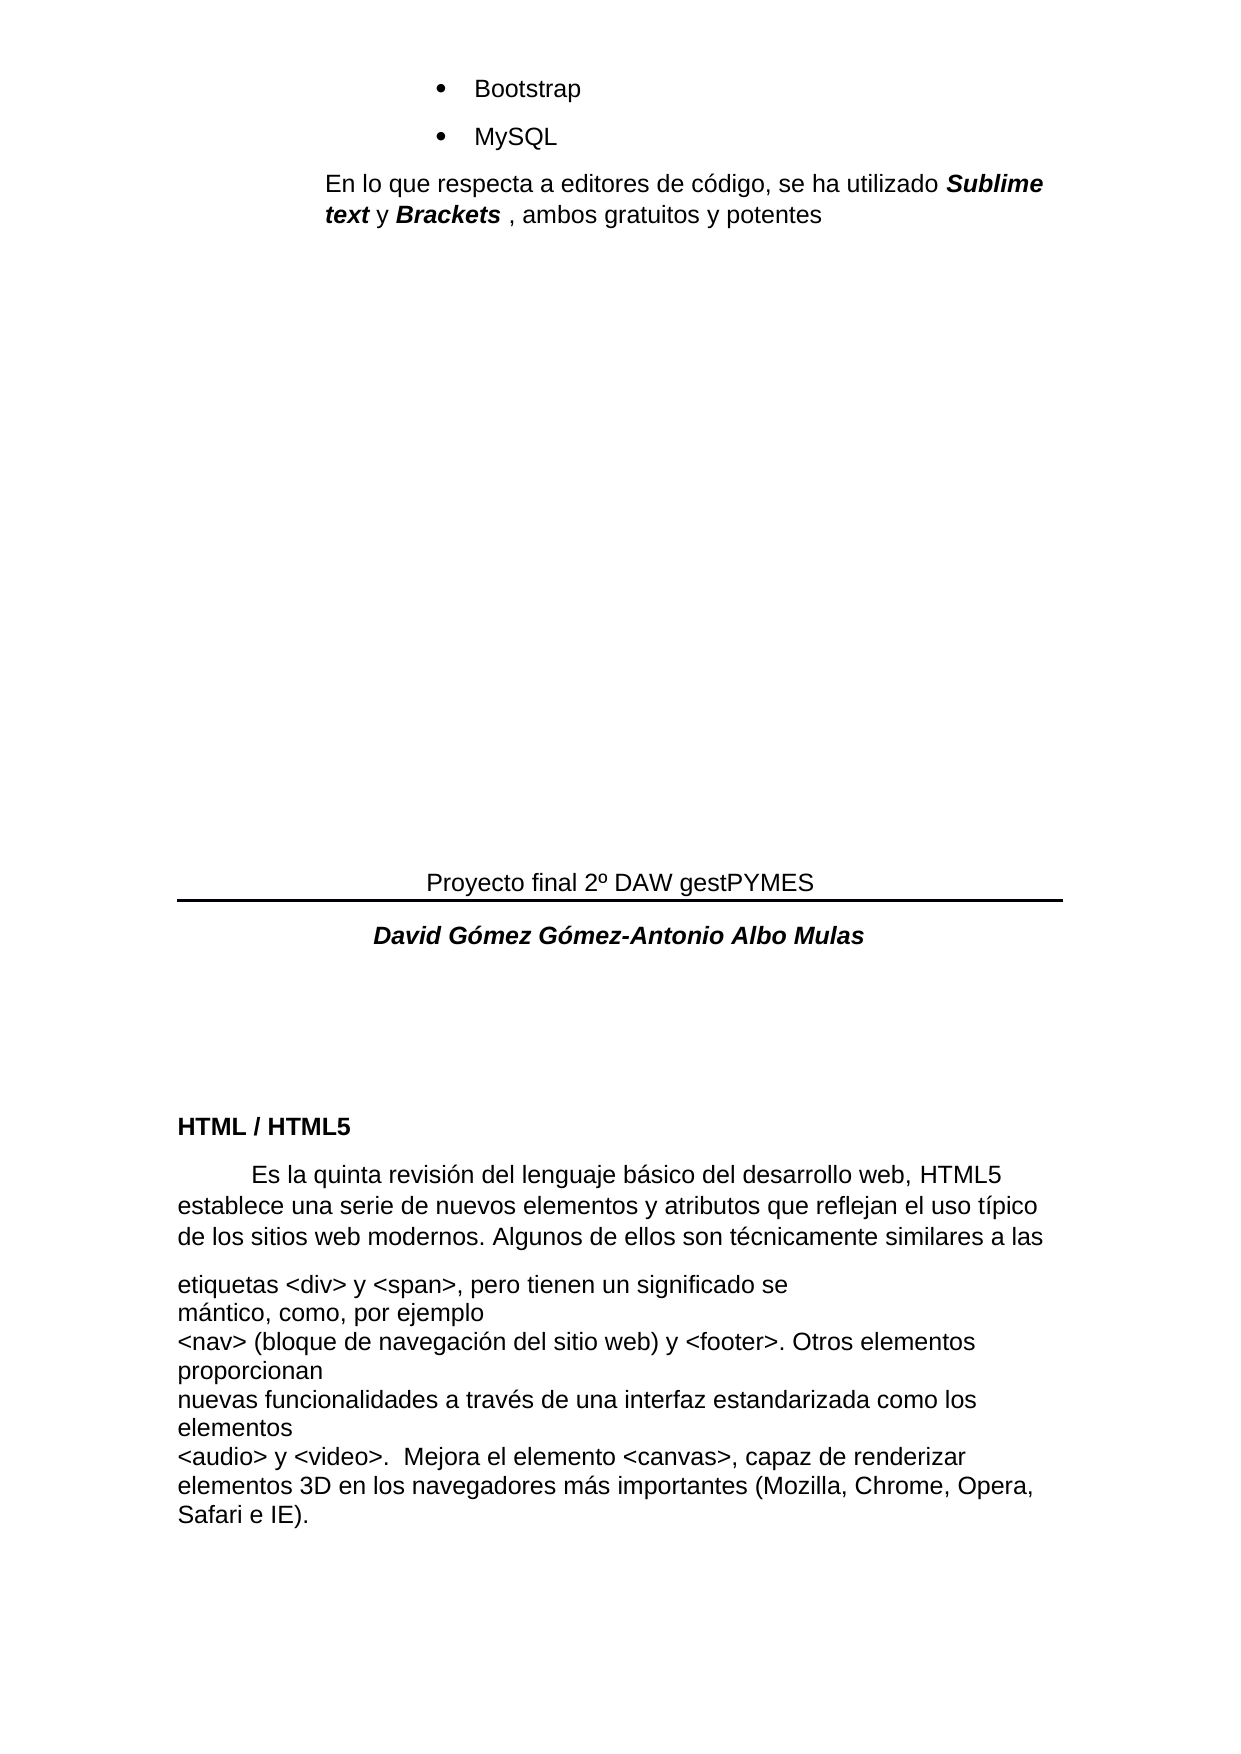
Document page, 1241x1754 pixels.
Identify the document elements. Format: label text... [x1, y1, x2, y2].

text HTML / HTML5 [177, 1112, 1063, 1141]
text etiquetas <div> y <span>, pero tienen un significado se [177, 1269, 1063, 1298]
list Bootstrap [437, 74, 1063, 103]
text En lo que respecta a editores de código, se ha utilizado Sublime text y Brackets , ambos gratuitos y potentes [325, 169, 1063, 229]
text Es la quinta revisión del lenguaje básico del desarrollo web, HTML5 establece una serie de nuevos elementos y atributos que reflejan el uso típico de los sitios web modernos. Algunos de ellos son técnicamente similares a las [177, 1160, 1063, 1251]
text Proyecto final 2º DAW gestPYMES [177, 868, 1063, 899]
text <audio> y <video>. Mejora el elemento <canvas>, capaz de renderizar elementos 3D en los navegadores más importantes (Mozilla, Chrome, Opera, Safari e IE). [177, 1442, 1063, 1528]
text David Gómez Gómez-Antonio Albo Mulas [177, 921, 1063, 950]
text mántico, como, por ejemplo [177, 1298, 1063, 1327]
text nuevas funcionalidades a través de una interfaz estandarizada como los elementos [177, 1384, 1063, 1442]
list MySQL [437, 122, 1063, 150]
text <nav> (bloque de navegación del sitio web) y <footer>. Otros elementos proporcionan [177, 1327, 1063, 1384]
